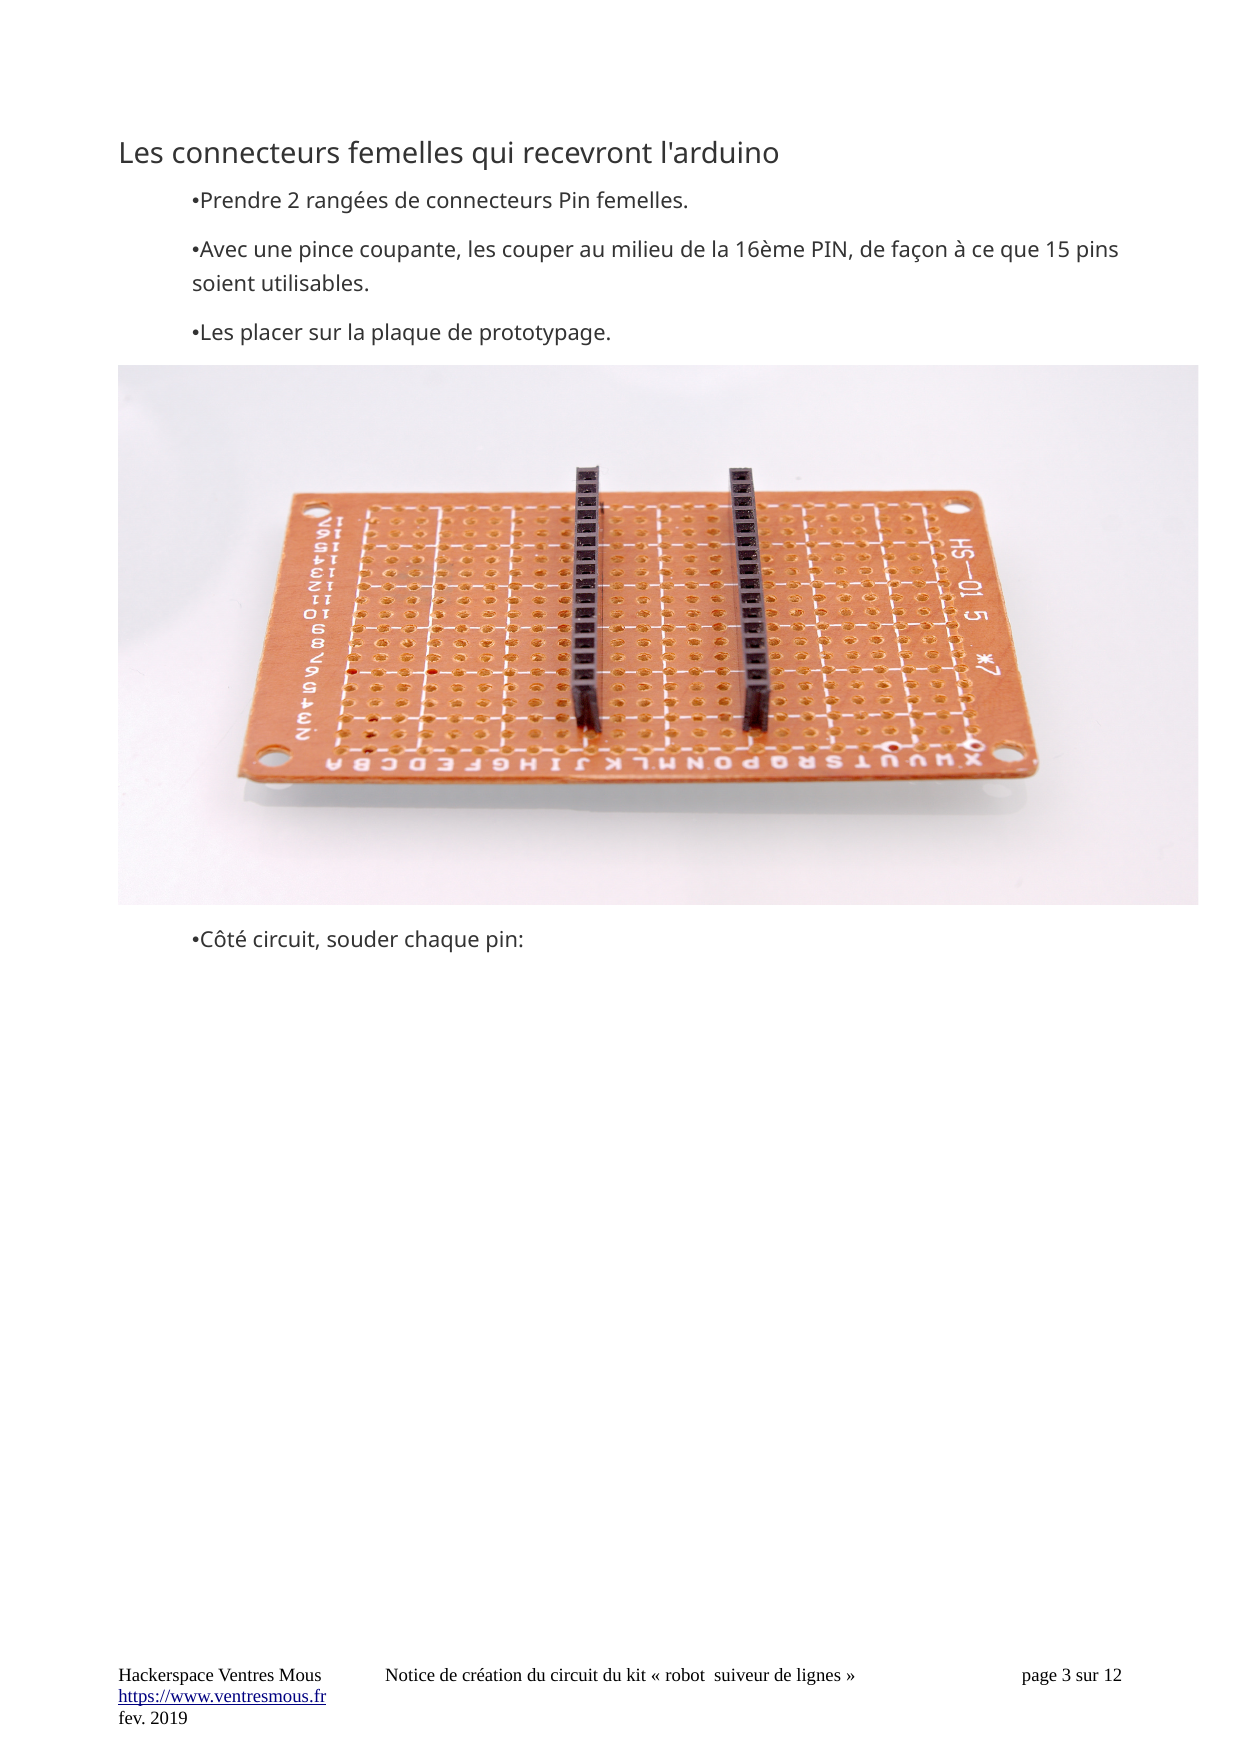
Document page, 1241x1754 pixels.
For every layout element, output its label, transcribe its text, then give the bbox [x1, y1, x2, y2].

list Côté circuit, souder chaque pin: [118, 924, 1122, 954]
list Avec une pince coupante, les couper au milieu de la 16ème PIN, de façon à ce que 15 pins soient utilisables. [118, 234, 1122, 298]
list Prendre 2 rangées de connecteurs Pin femelles. [118, 185, 1122, 215]
list Les placer sur la plaque de prototypage. [118, 317, 1122, 346]
subtitle Les connecteurs femelles qui recevront l'arduino [118, 133, 1122, 172]
picture [118, 365, 1199, 905]
